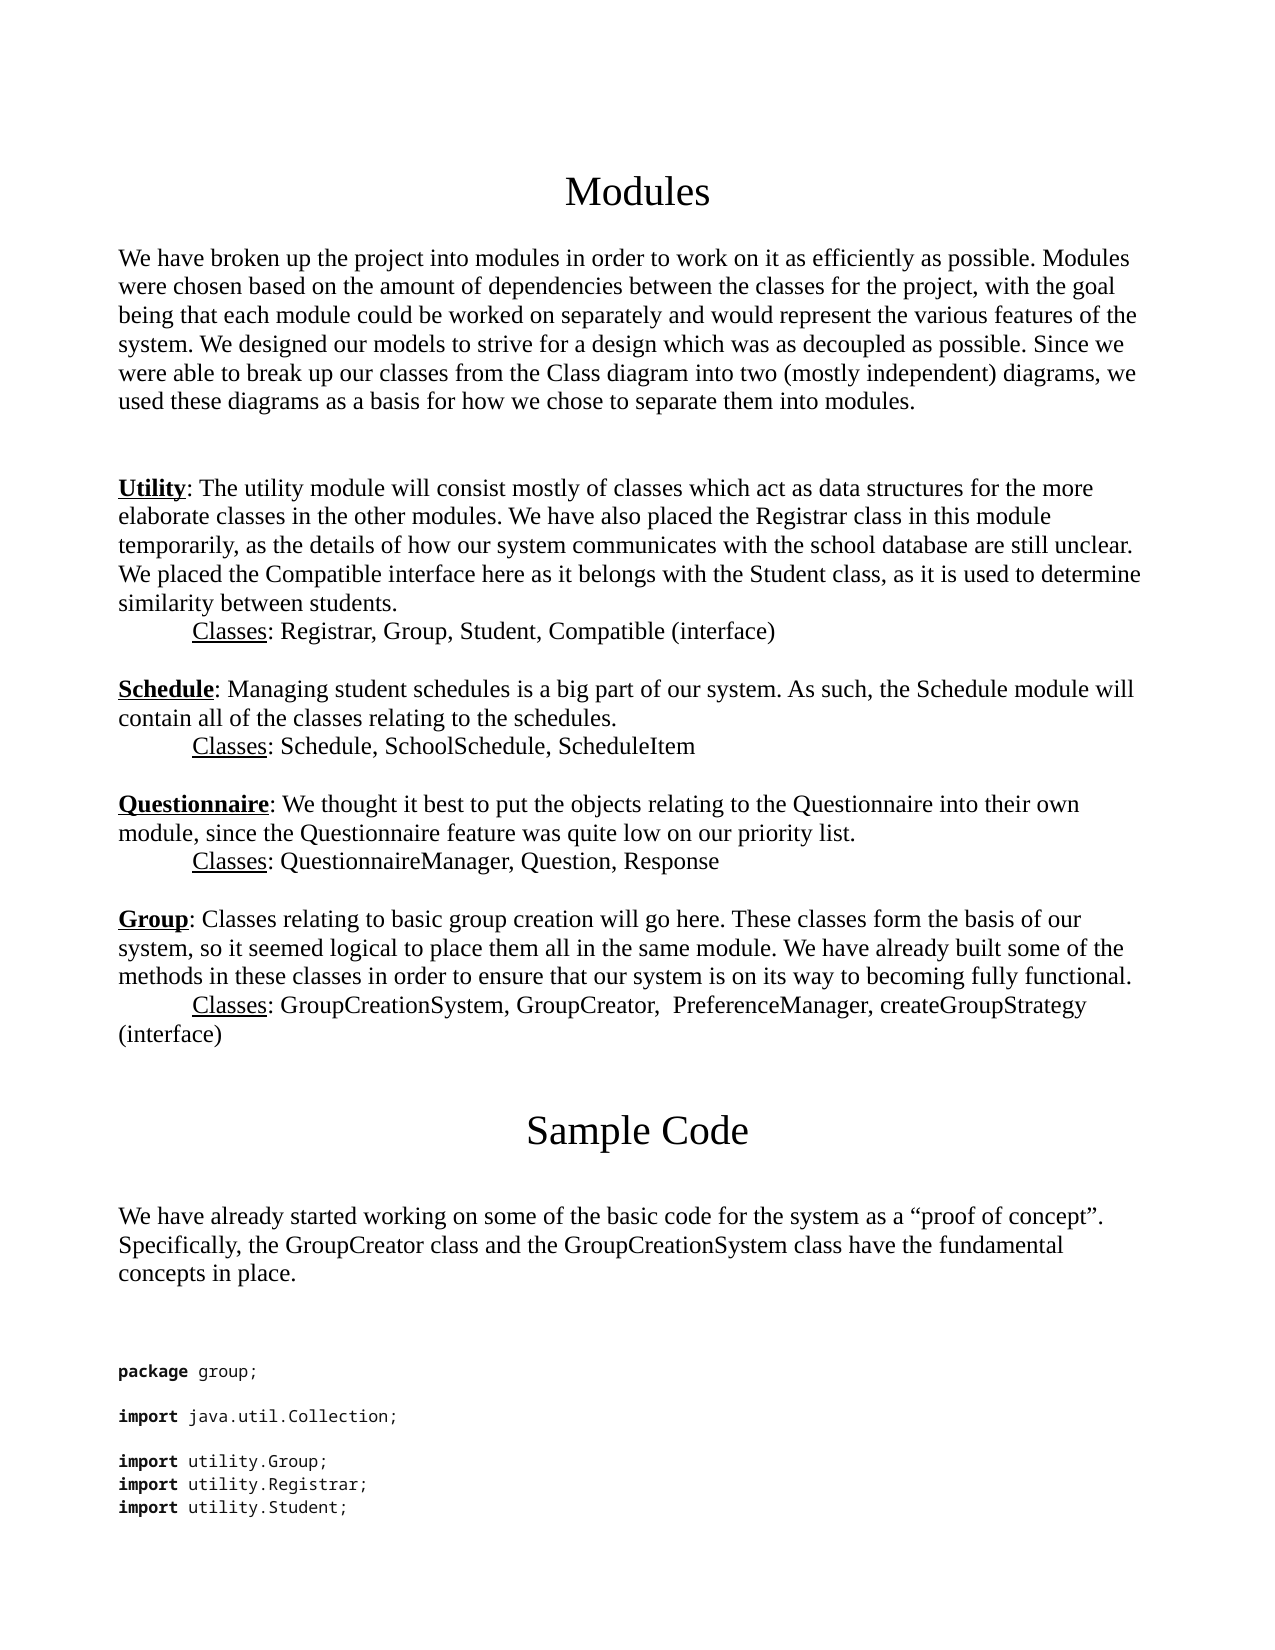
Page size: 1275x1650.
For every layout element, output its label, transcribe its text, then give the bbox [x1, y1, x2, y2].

text Classes: Registrar, Group, Student, Compatible (interface) [118, 616, 1157, 645]
text Group: Classes relating to basic group creation will go here. These classes form the basis of our system, so it seemed logical to place them all in the same module. We have already built some of the methods in these classes in order to ensure that our system is on its way to becoming fully functional. [118, 904, 1157, 990]
text import utility.Group; [118, 1450, 1157, 1473]
text package group; [118, 1359, 1157, 1382]
text import utility.Student; [118, 1496, 1157, 1518]
text Classes: QuestionnaireManager, Question, Response [118, 846, 1157, 875]
text Modules [118, 166, 1157, 214]
text We have already started working on some of the basic code for the system as a “proof of concept”. Specifically, the GroupCreator class and the GroupCreationSystem class have the fundamental concepts in place. [118, 1201, 1157, 1287]
text Classes: Schedule, SchoolSchedule, ScheduleItem [118, 731, 1157, 760]
text Questionnaire: We thought it best to put the objects relating to the Questionnaire into their own module, since the Questionnaire feature was quite low on our priority list. [118, 789, 1157, 846]
text Sample Code [118, 1105, 1157, 1153]
text We have broken up the project into modules in order to work on it as efficiently as possible. Modules were chosen based on the amount of dependencies between the classes for the project, with the goal being that each module could be worked on separately and would represent the various features of the system. We designed our models to strive for a design which was as decoupled as possible. Since we were able to break up our classes from the Class diagram into two (mostly independent) diagrams, we used these diagrams as a basis for how we chose to separate them into modules. [118, 243, 1157, 415]
text import java.util.Collection; [118, 1405, 1157, 1427]
text import utility.Registrar; [118, 1473, 1157, 1496]
text Schedule: Managing student schedules is a big part of our system. As such, the Schedule module will contain all of the classes relating to the schedules. [118, 674, 1157, 731]
text Classes: GroupCreationSystem, GroupCreator, PreferenceManager, createGroupStrategy (interface) [118, 990, 1157, 1048]
text Utility: The utility module will consist mostly of classes which act as data structures for the more elaborate classes in the other modules. We have also placed the Registrar class in this module temporarily, as the details of how our system communicates with the school database are still unclear. We placed the Compatible interface here as it belongs with the Student class, as it is used to determine similarity between students. [118, 473, 1157, 616]
